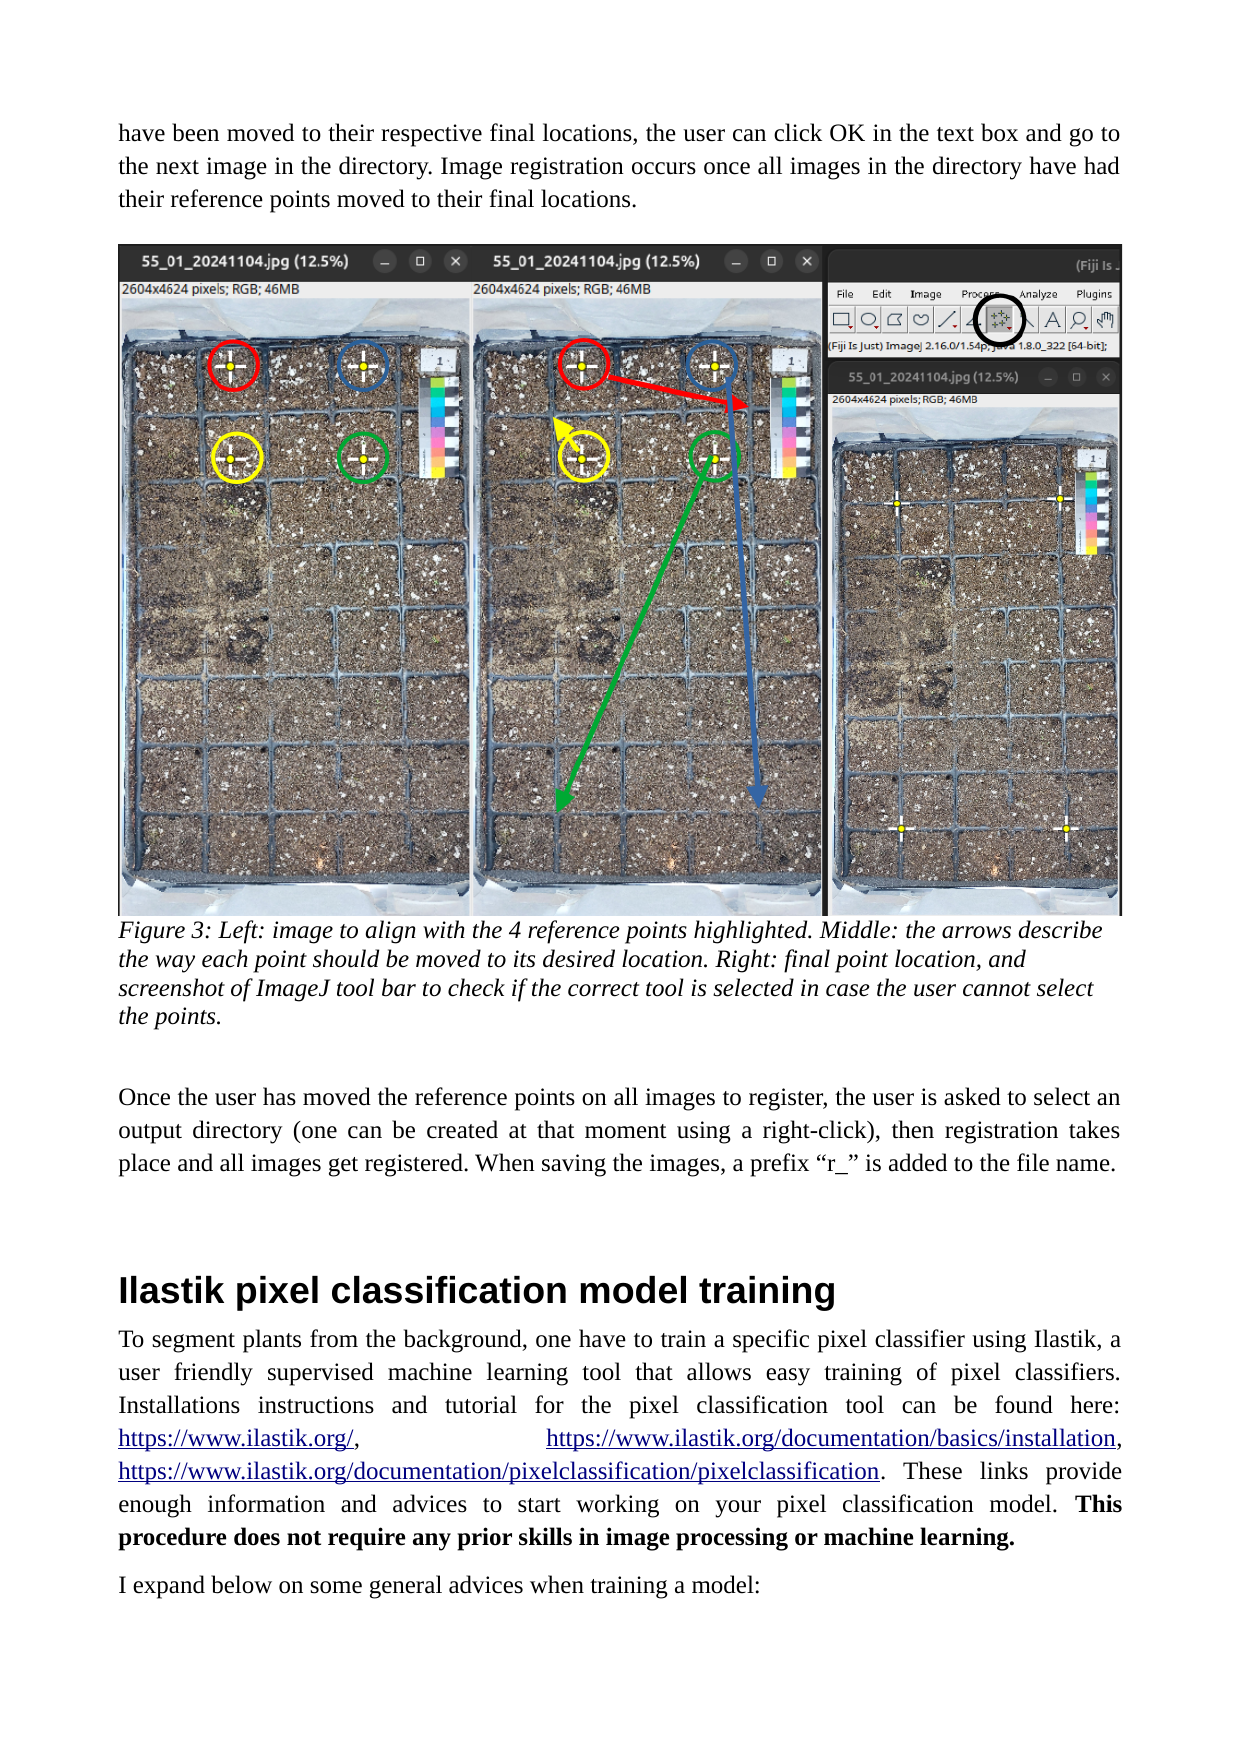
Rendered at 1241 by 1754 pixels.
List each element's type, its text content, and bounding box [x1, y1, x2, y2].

text Figure 3: Left: image to align with the 4 reference points highlighted. Middle: the arrows describe the way each point should be moved to its desired location. Right: final point location, and screenshot of ImageJ tool bar to check if the correct tool is selected in case the user cannot select the points. [118, 916, 1122, 1030]
text To segment plants from the background, one have to train a specific pixel classifier using Ilastik, a user friendly supervised machine learning tool that allows easy training of pixel classifiers. Installations instructions and tutorial for the pixel classification tool can be found here: https://www.ilastik.org/, https://www.ilastik.org/documentation/basics/installation, https://www.ilastik.org/documentation/pixelclassification/pixelclassification. These links provide enough information and advices to start working on your pixel classification model. This procedure does not require any prior skills in image processing or machine learning. [118, 1324, 1122, 1551]
text I expand below on some general advices when training a model: [118, 1570, 1122, 1598]
subtitle Ilastik pixel classification model training [118, 1268, 1122, 1311]
text have been moved to their respective final locations, the user can click OK in the text box and go to the next image in the directory. Image registration occurs once all images in the directory have had their reference points moved to their final locations. [118, 118, 1122, 213]
text Once the user has moved the reference points on all images to register, the user is asked to select an output directory (one can be created at that moment using a right-click), then registration takes place and all images get registered. When saving the images, a prefix “r_” is added to the file name. [118, 1082, 1122, 1177]
picture [118, 244, 1123, 916]
